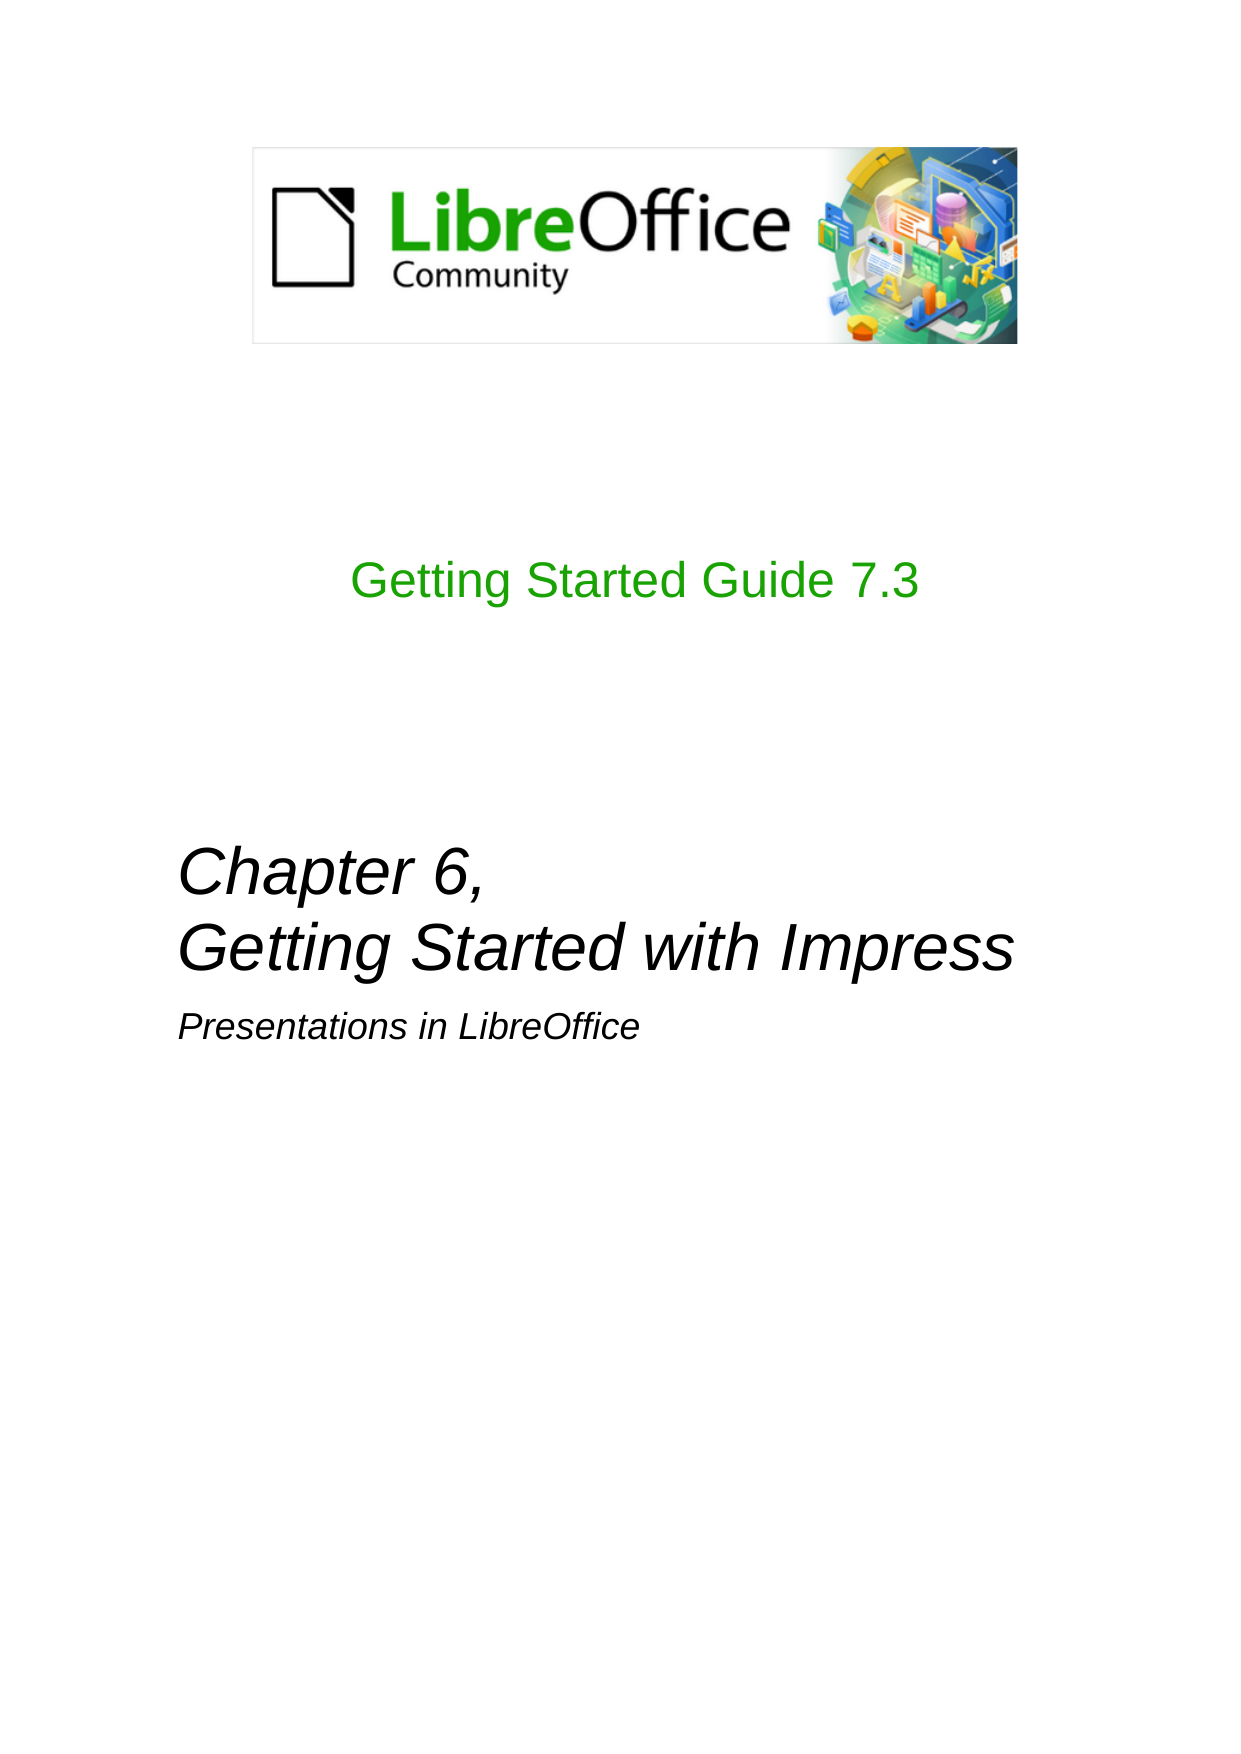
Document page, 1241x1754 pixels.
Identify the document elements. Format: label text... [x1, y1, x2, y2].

title Chapter 6, Getting Started with Impress [177, 833, 1093, 984]
subtitle Presentations in LibreOffice [177, 1004, 1093, 1047]
picture [252, 147, 1018, 344]
text Getting Started Guide 7.3 [177, 550, 1093, 608]
